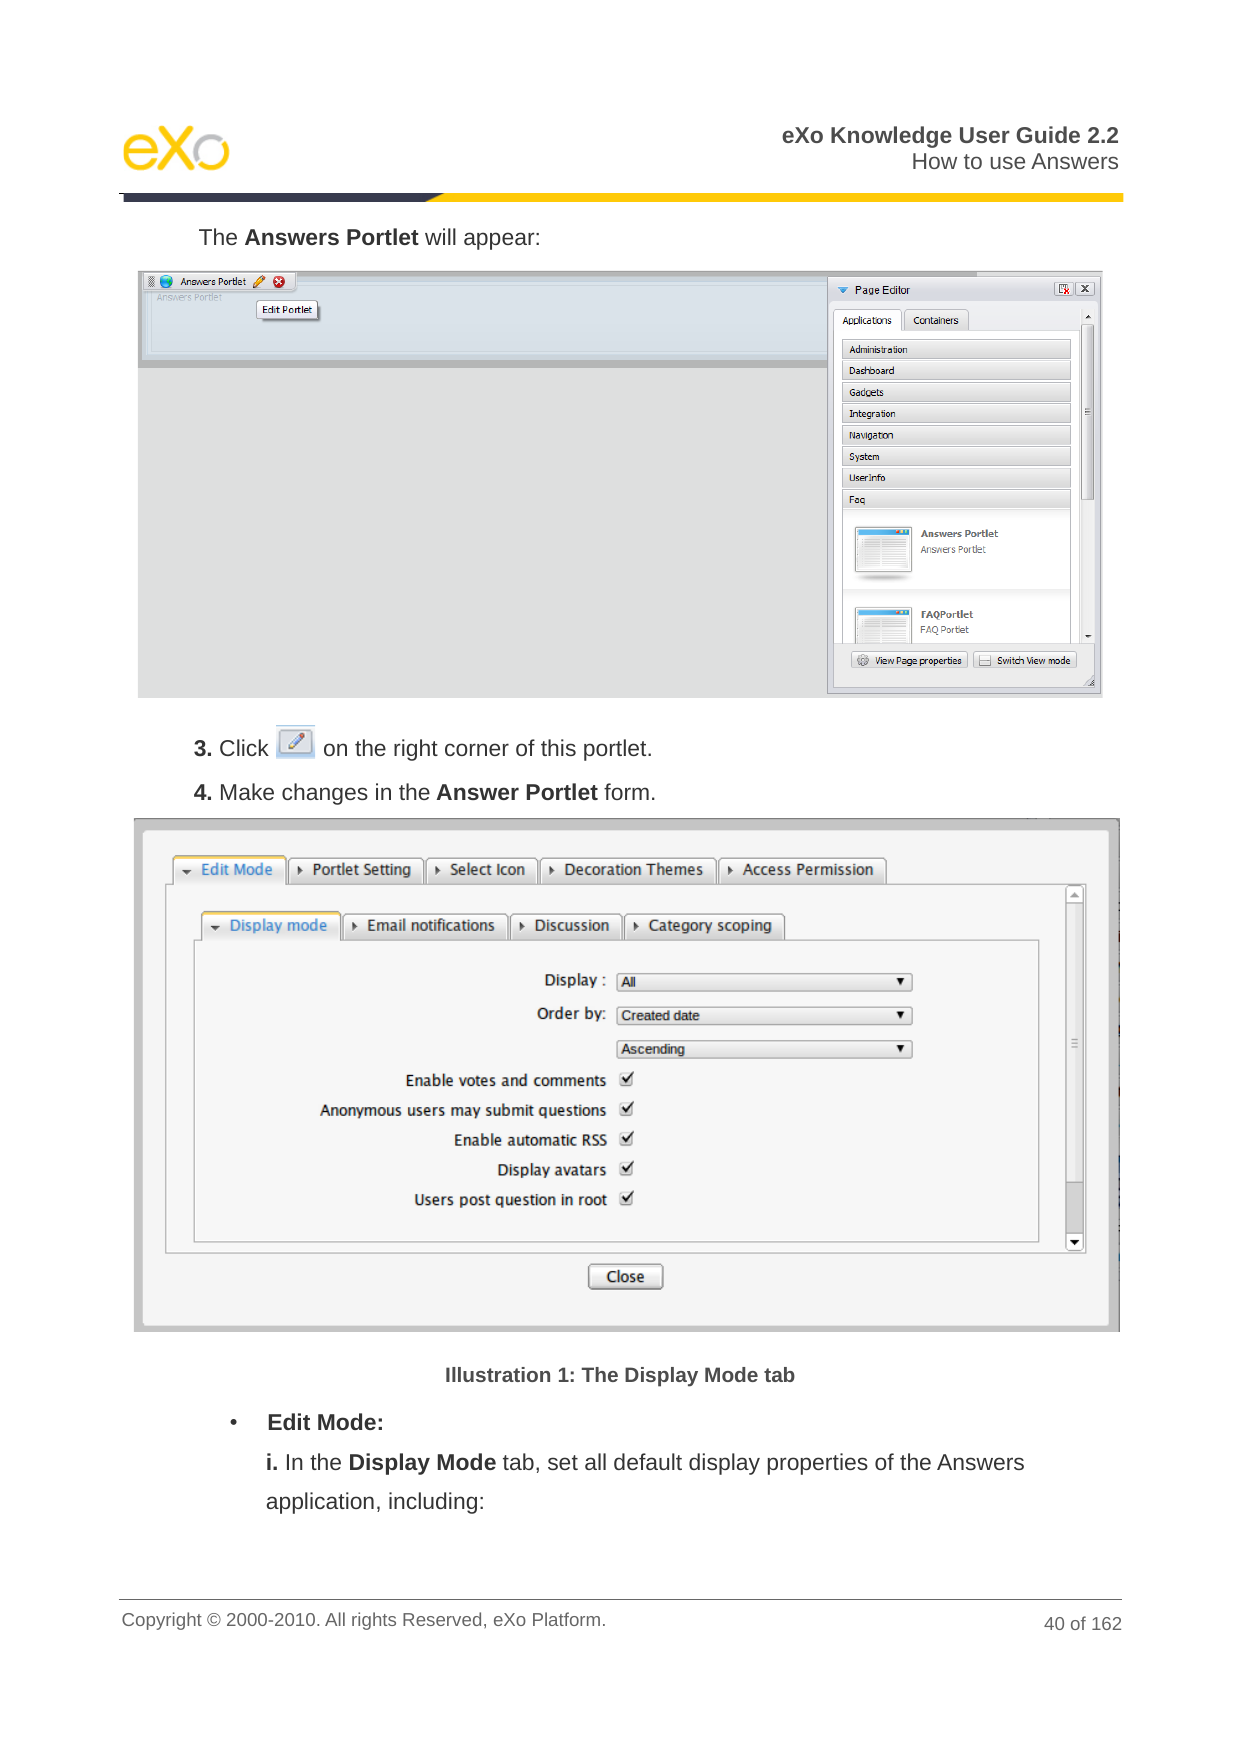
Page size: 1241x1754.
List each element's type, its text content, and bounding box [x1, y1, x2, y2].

list 3. Clickon the right corner of this portlet. [156, 263, 1122, 766]
picture [133, 818, 1120, 1332]
picture [123, 125, 230, 171]
picture [123, 193, 1124, 202]
list Illustration 1: The Display Mode tab [127, 893, 1113, 1387]
text The Answers Portlet will appear: [192, 223, 1122, 250]
list 4. Make changes in the Answer Portlet form. [156, 779, 1122, 805]
picture [276, 725, 316, 759]
picture [137, 270, 1103, 698]
list Edit Mode: [127, 818, 1122, 1436]
text i. In the Display Mode tab, set all default display properties of the Answers application, including: [118, 1449, 1122, 1514]
